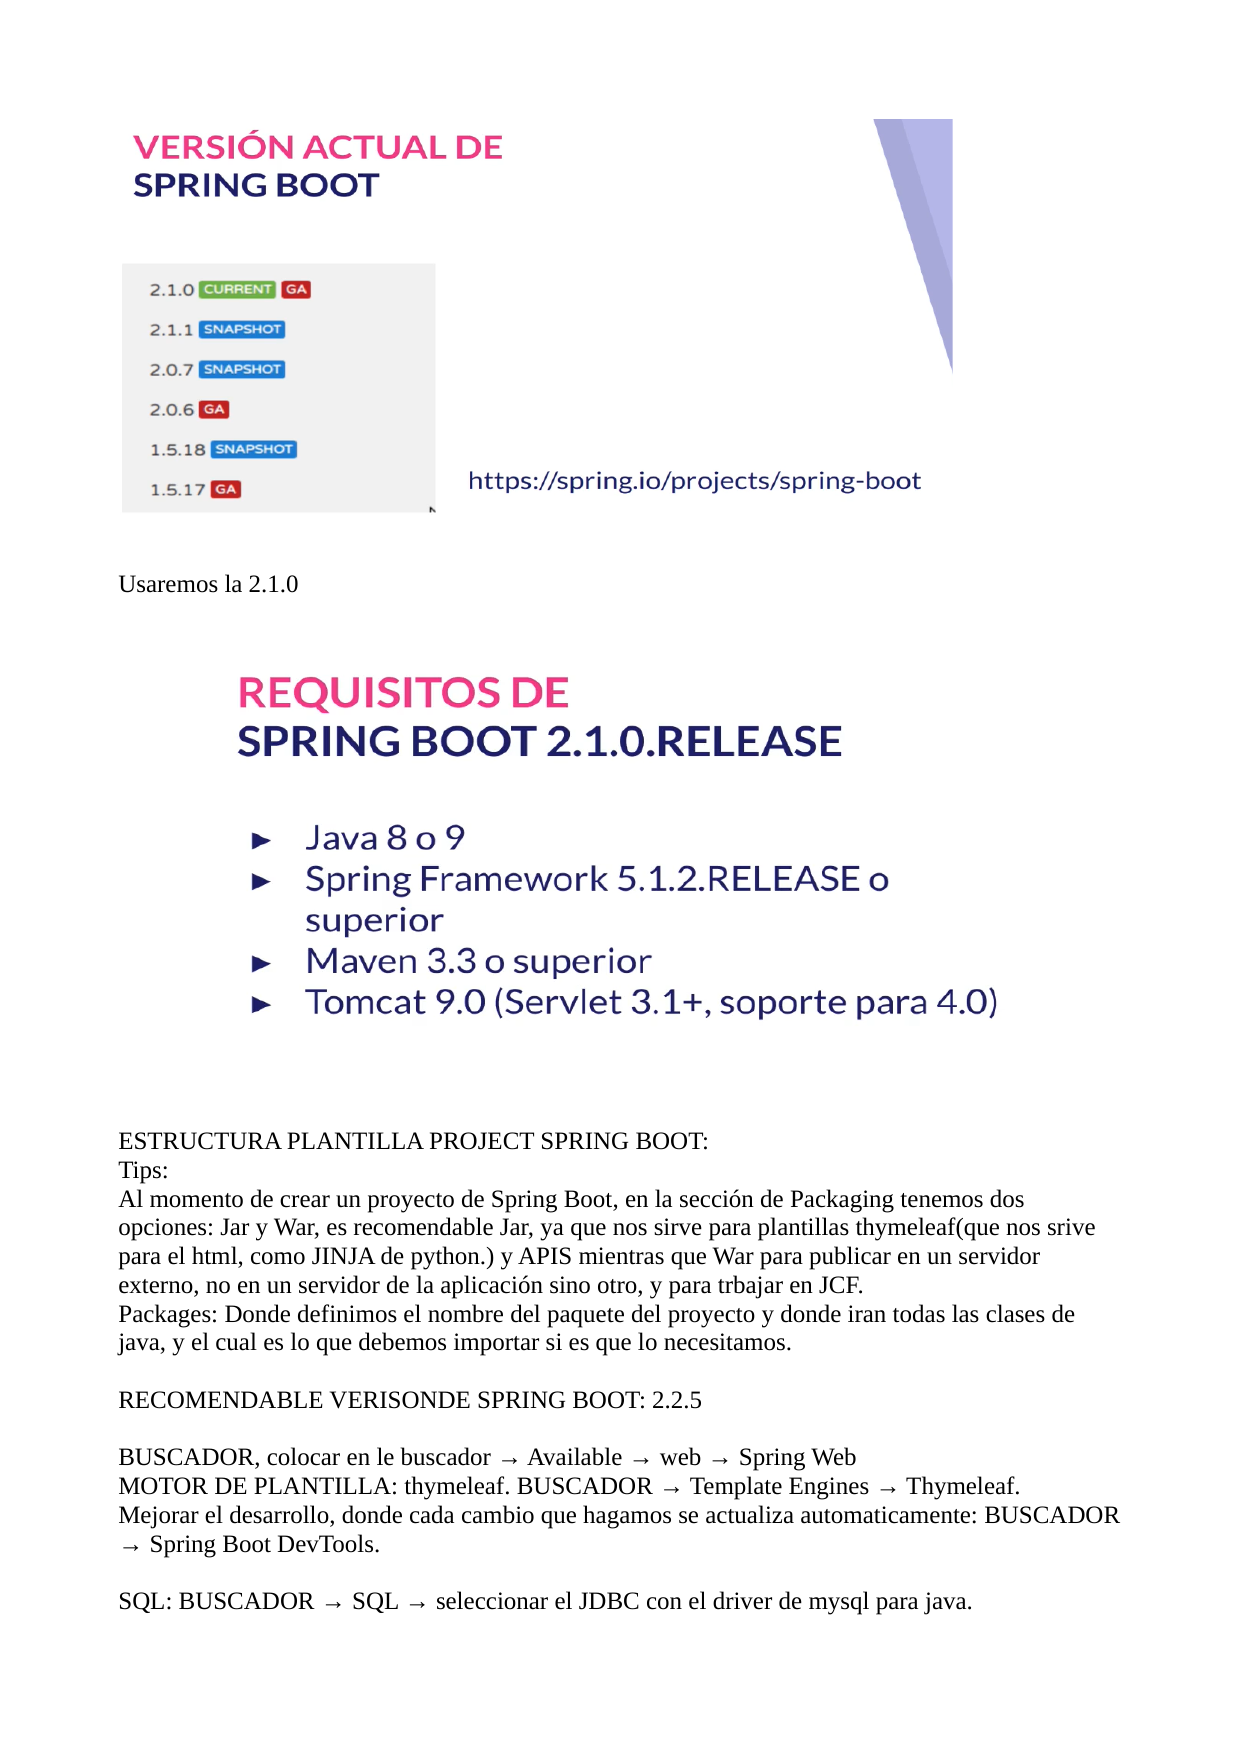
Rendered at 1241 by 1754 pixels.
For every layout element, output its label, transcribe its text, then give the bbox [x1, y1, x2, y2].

text MOTOR DE PLANTILLA: thymeleaf. BUSCADOR → Template Engines → Thymeleaf. [118, 1471, 1122, 1500]
text SQL: BUSCADOR → SQL → seleccionar el JDBC con el driver de mysql para java. [118, 1586, 1122, 1615]
text Mejorar el desarrollo, donde cada cambio que hagamos se actualiza automaticamente: BUSCADOR → Spring Boot DevTools. [118, 1500, 1122, 1557]
text Tips: [118, 1155, 1122, 1184]
text Usaremos la 2.1.0 [118, 569, 1122, 598]
text Packages: Donde definimos el nombre del paquete del proyecto y donde iran todas las clases de java, y el cual es lo que debemos importar si es que lo necesitamos. [118, 1299, 1122, 1356]
text Al momento de crear un proyecto de Spring Boot, en la sección de Packaging tenemos dos opciones: Jar y War, es recomendable Jar, ya que nos sirve para plantillas thymeleaf(que nos srive para el html, como JINJA de python.) y APIS mientras que War para publicar en un servidor externo, no en un servidor de la aplicación sino otro, y para trbajar en JCF. [118, 1184, 1122, 1299]
text ESTRUCTURA PLANTILLA PROJECT SPRING BOOT: [118, 1126, 1122, 1155]
text BUSCADOR, colocar en le buscador → Available → web → Spring Web [118, 1442, 1122, 1471]
text RECOMENDABLE VERISONDE SPRING BOOT: 2.2.5 [118, 1385, 1122, 1414]
